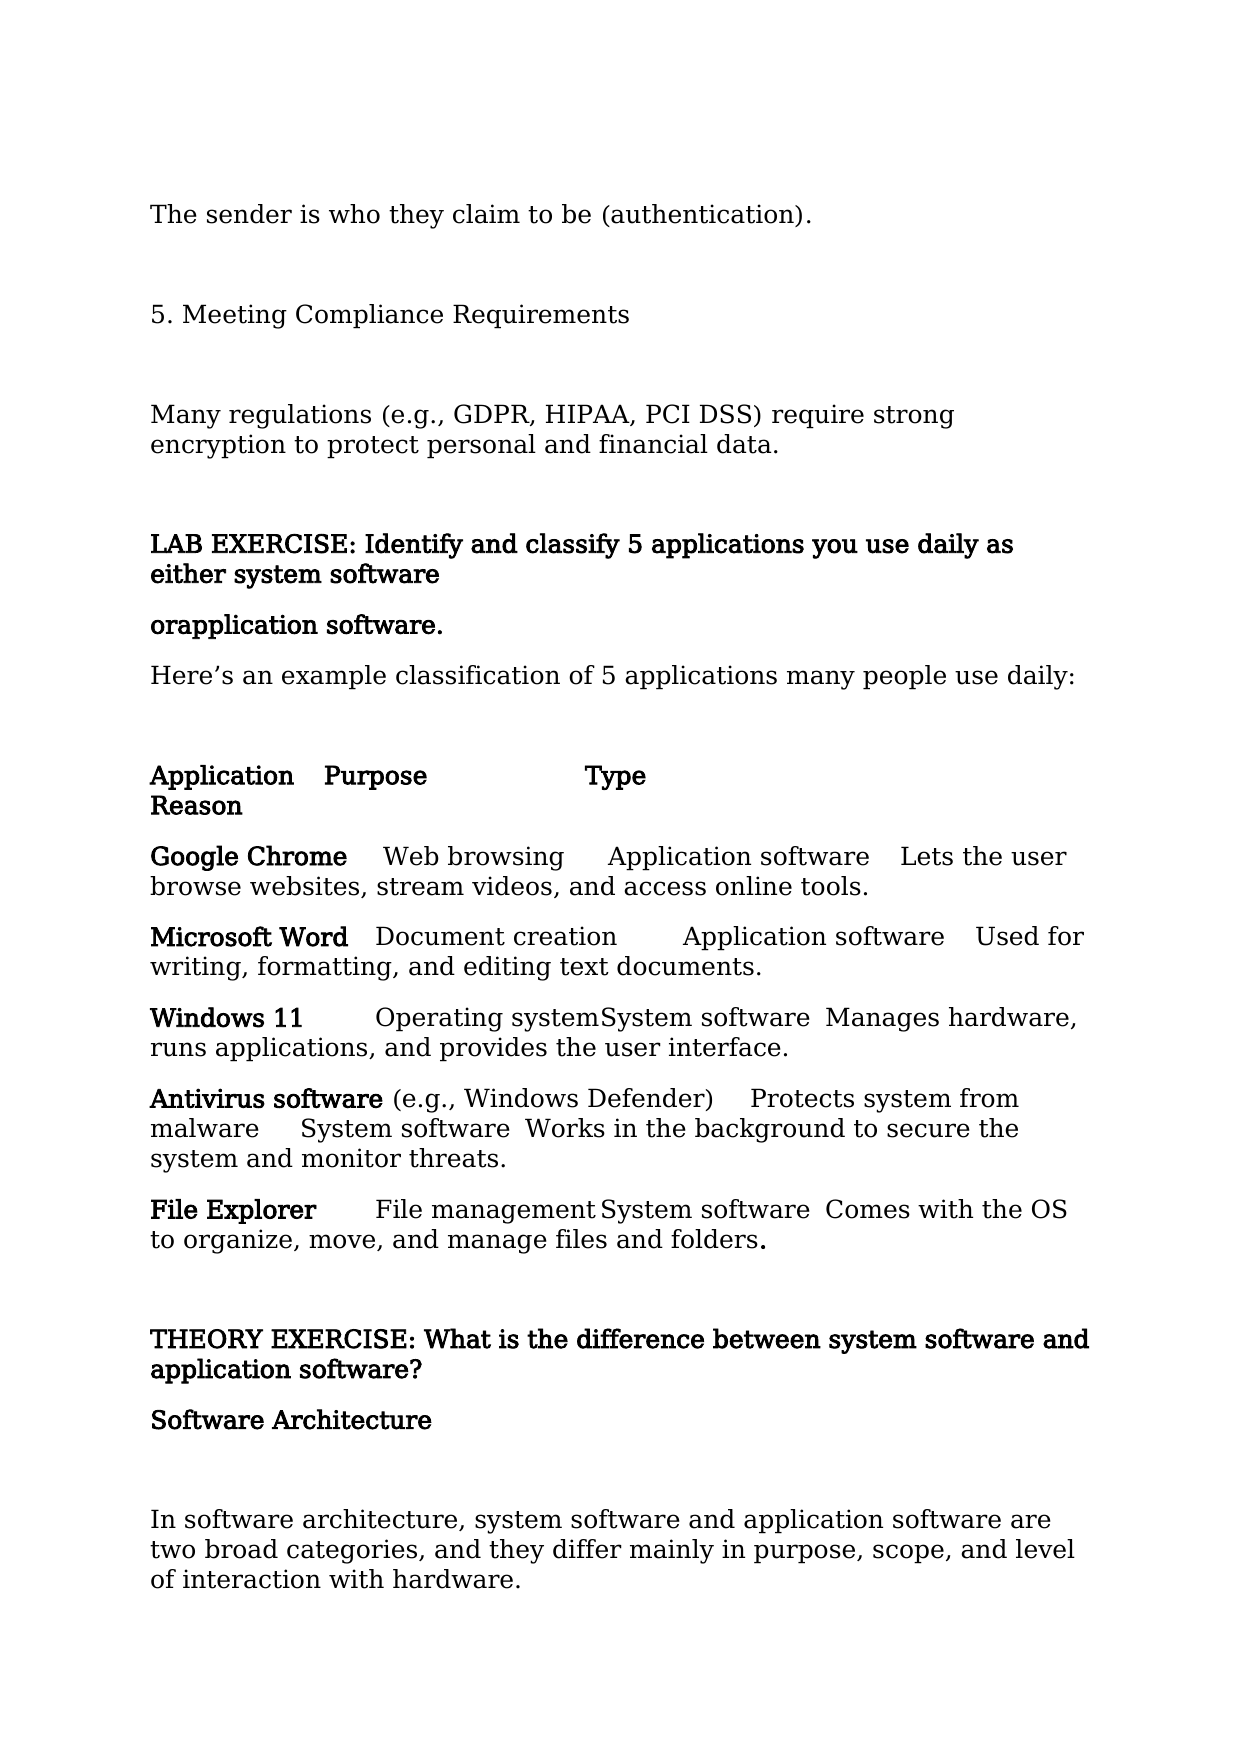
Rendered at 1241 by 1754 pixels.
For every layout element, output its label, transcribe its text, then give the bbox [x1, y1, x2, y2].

text Windows 11 Operating system System software Manages hardware, runs applications, and provides the user interface. [150, 1002, 1090, 1062]
text Microsoft Word Document creation Application software Used for writing, formatting, and editing text documents. [150, 921, 1090, 981]
text Many regulations (e.g., GDPR, HIPAA, PCI DSS) require strong encryption to protect personal and financial data. [150, 398, 1090, 458]
text LAB EXERCISE: Identify and classify 5 applications you use daily as either system software [150, 528, 1090, 588]
text THEORY EXERCISE: What is the difference between system software and application software? [150, 1323, 1090, 1383]
text orapplication software. [150, 609, 1090, 639]
text The sender is who they claim to be (authentication). [150, 199, 1090, 229]
text Here’s an example classification of 5 applications many people use daily: [150, 659, 1090, 689]
text Application Purpose Type Reason [150, 759, 1090, 819]
text 5. Meeting Compliance Requirements [150, 298, 1090, 328]
text Antivirus software (e.g., Windows Defender) Protects system from malware System software Works in the background to secure the system and monitor threats. [150, 1083, 1090, 1173]
text Google Chrome Web browsing Application software Lets the user browse websites, stream videos, and access online tools. [150, 840, 1090, 900]
text In software architecture, system software and application software are two broad categories, and they differ mainly in purpose, scope, and level of interaction with hardware. [150, 1504, 1090, 1594]
text Software Architecture [150, 1404, 1090, 1434]
text File Explorer File management System software Comes with the OS to organize, move, and manage files and folders. [150, 1193, 1090, 1253]
